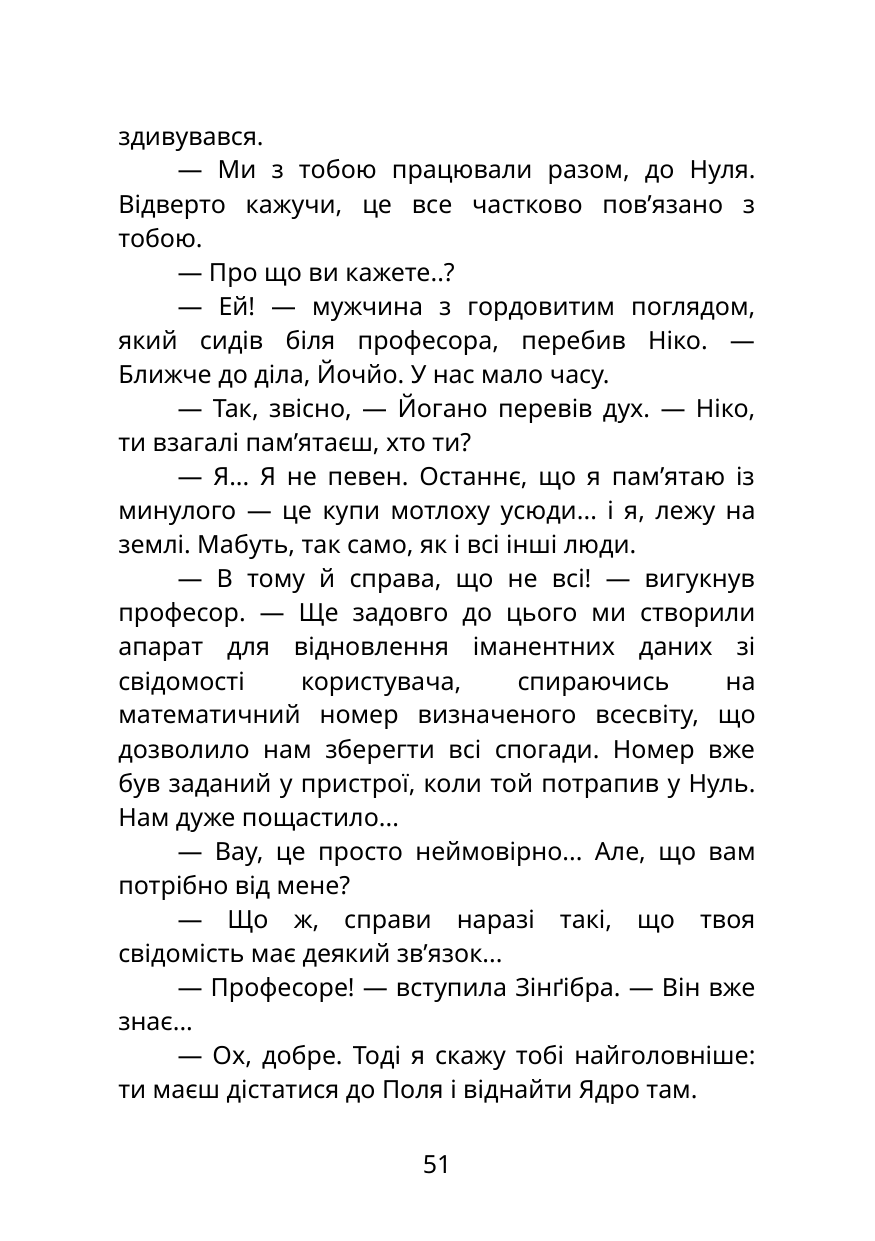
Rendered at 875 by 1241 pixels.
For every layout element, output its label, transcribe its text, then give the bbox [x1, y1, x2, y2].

text — Вау, це просто неймовірно... Але, що вам потрібно від мене? [118, 833, 756, 902]
text — Ей! — мужчина з гордовитим поглядом, який сидів біля професора, перебив Ніко. — Ближче до діла, Йочйо. У нас мало часу. [118, 288, 756, 391]
text — Професоре! — вступила Зінґібра. — Він вже знає... [118, 970, 756, 1038]
text — Так, звісно, — Йогано перевів дух. — Ніко, ти взагалі пам’ятаєш, хто ти? [118, 391, 756, 459]
text здивувався. [118, 118, 756, 152]
text — Я... Я не певен. Останнє, що я пам’ятаю із минулого — це купи мотлоху усюди... і я, лежу на землі. Мабуть, так само, як і всі інші люди. [118, 459, 756, 561]
text — Ох, добре. Тоді я скажу тобі найголовніше: ти маєш дістатися до Поля і віднайти Ядро там. [118, 1038, 756, 1106]
text — Про що ви кажете..? [118, 254, 756, 288]
text — В тому й справа, що не всі! — вигукнув професор. — Ще задовго до цього ми створили апарат для відновлення іманентних даних зі свідомості користувача, спираючись на математичний номер визначеного всесвіту, що дозволило нам зберегти всі спогади. Номер вже був заданий у пристрої, коли той потрапив у Нуль. Нам дуже пощастило... [118, 561, 756, 833]
text — Що ж, справи наразі такі, що твоя свідомість має деякий зв’язок... [118, 902, 756, 970]
text — Ми з тобою працювали разом, до Нуля. Відверто кажучи, це все частково пов’язано з тобою. [118, 152, 756, 254]
